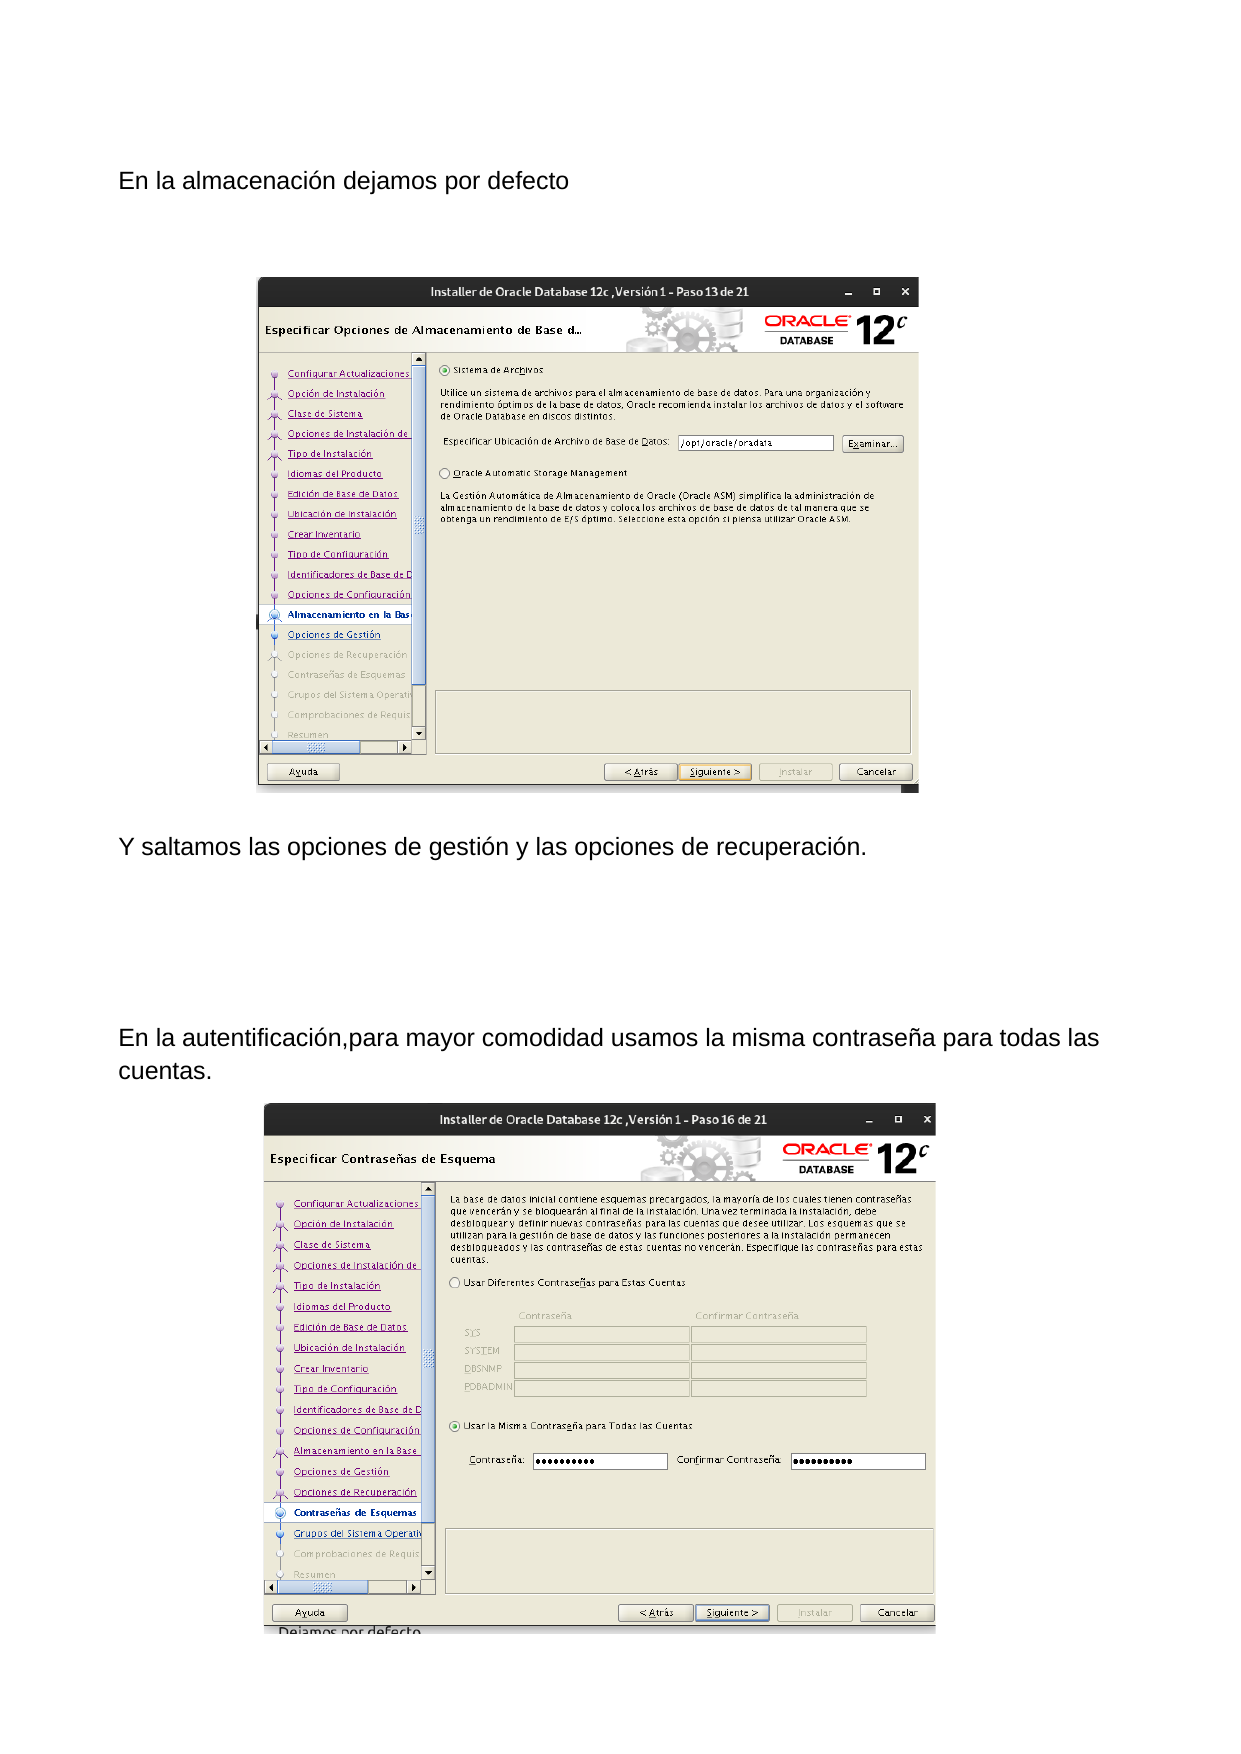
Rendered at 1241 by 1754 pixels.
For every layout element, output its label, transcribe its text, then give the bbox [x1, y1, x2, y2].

picture [314, 1103, 866, 1634]
text Y saltamos las opciones de gestión y las opciones de recuperación. [118, 832, 1122, 861]
picture [303, 277, 855, 793]
text En la autentificación,para mayor comodidad usamos la misma contraseña para todas las cuentas. [118, 1023, 1122, 1084]
text En la almacenación dejamos por defecto [118, 166, 1122, 194]
